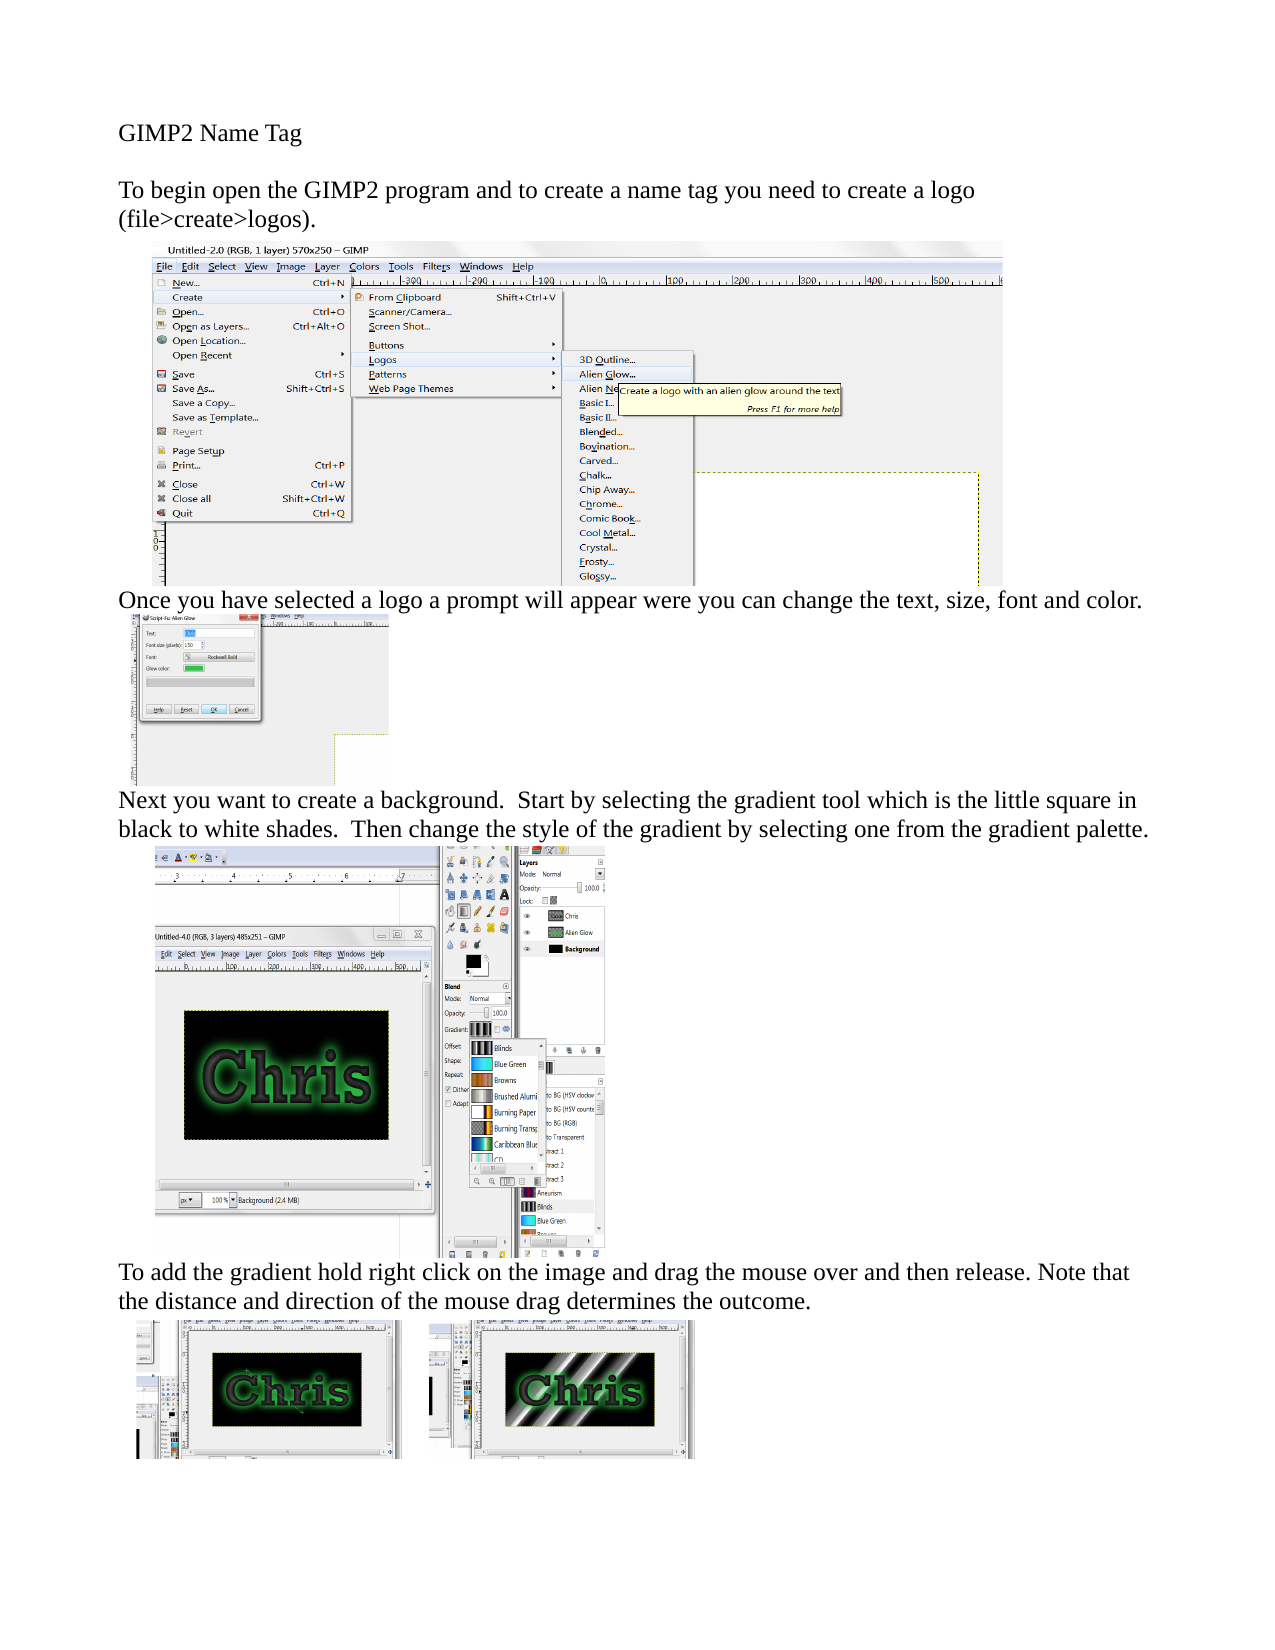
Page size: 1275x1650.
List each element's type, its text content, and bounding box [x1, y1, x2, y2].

text GIMP2 Name Tag [118, 118, 1157, 147]
text To begin open the GIMP2 program and to create a name tag you need to create a logo (file>create>logos). [118, 176, 1157, 233]
picture [507, 1320, 695, 1459]
text To add the gradient hold right click on the image and drag the mouse over and then release. Note that the distance and direction of the mouse drag determines the outcome. [118, 843, 1157, 1315]
picture [214, 1320, 402, 1459]
text Once you have selected a logo a prompt will appear were you can change the text, size, font and color. [118, 233, 1157, 614]
text Next you want to create a background. Start by selecting the gradient tool which is the little square in black to white shades. Then change the style of the gradient by selecting one from the gradient palette. [118, 614, 1157, 843]
